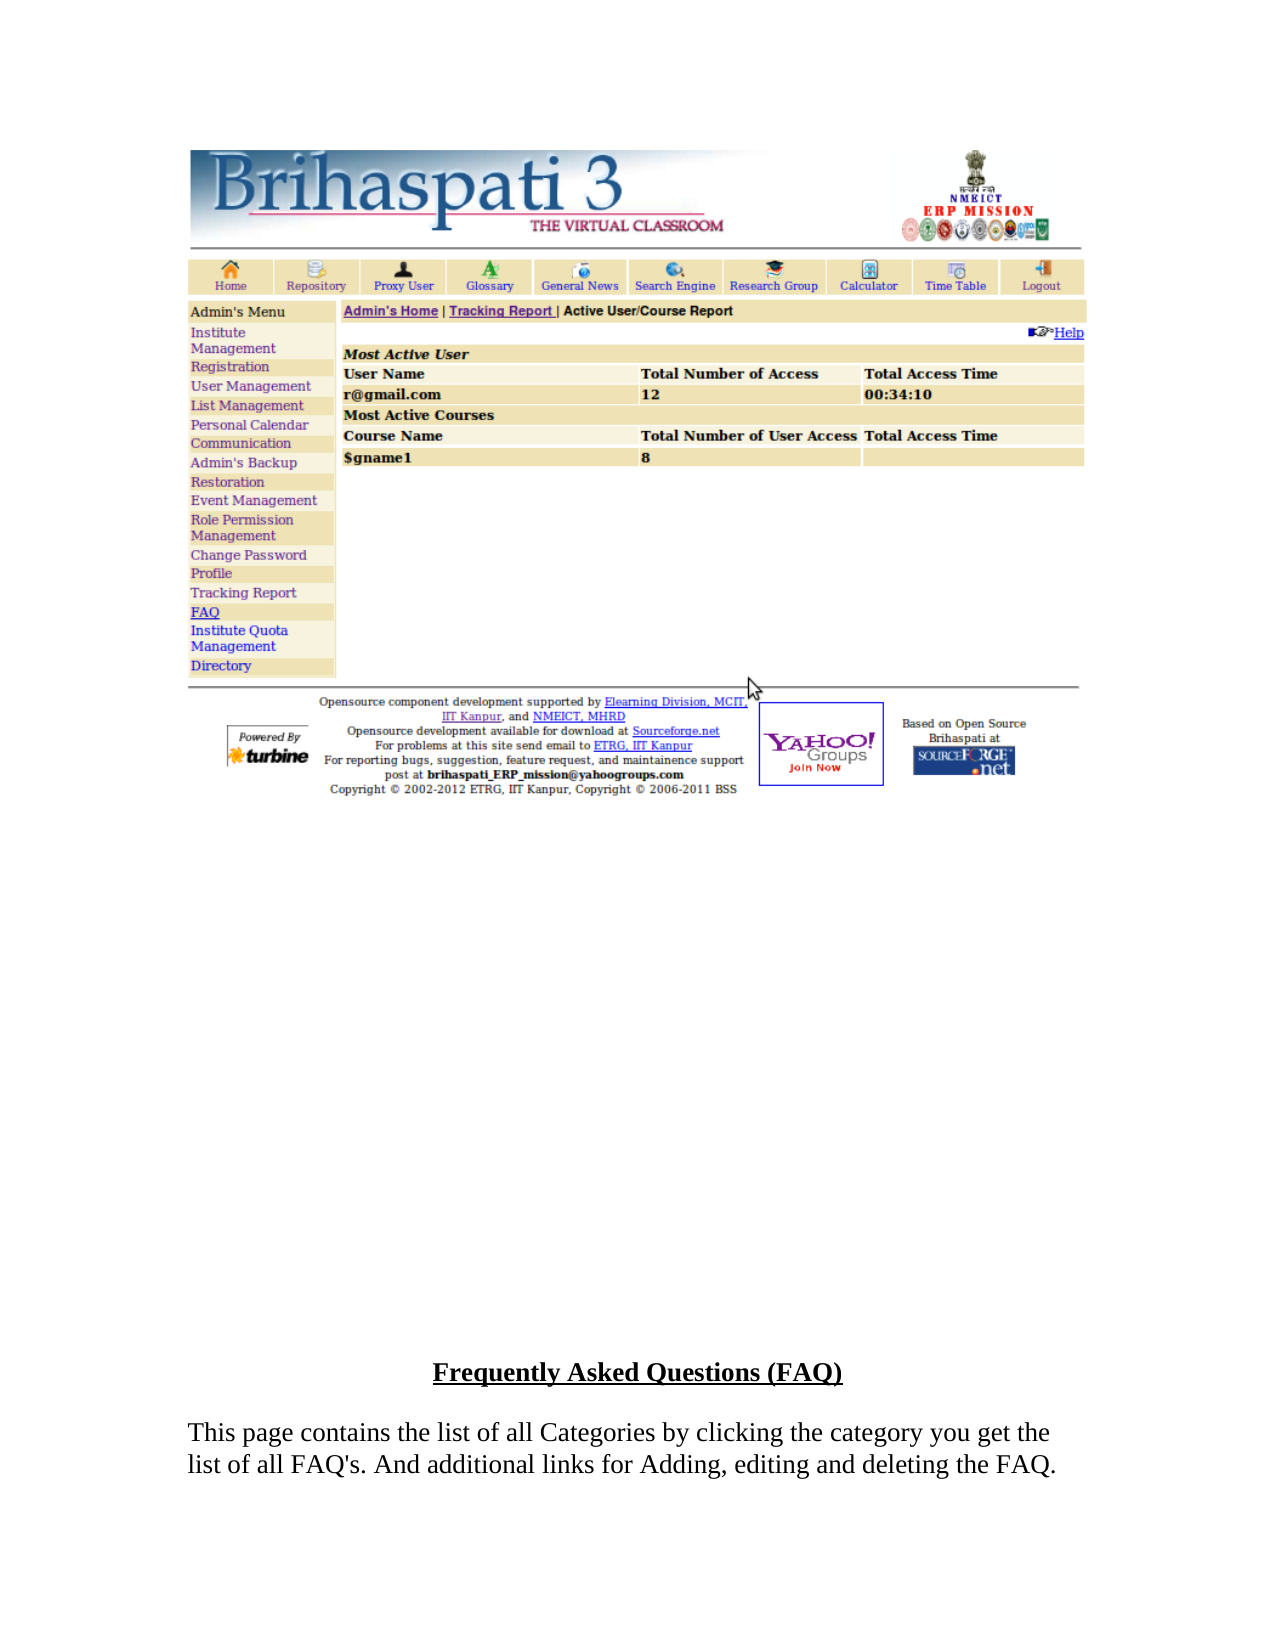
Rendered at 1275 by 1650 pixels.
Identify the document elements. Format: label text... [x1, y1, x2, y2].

text This page contains the list of all Categories by clicking the category you get the list of all FAQ's. And additional links for Adding, editing and deleting the FAQ. [187, 1417, 1087, 1479]
text Frequently Asked Questions (FAQ) [187, 1356, 1087, 1387]
picture [187, 150, 1088, 814]
